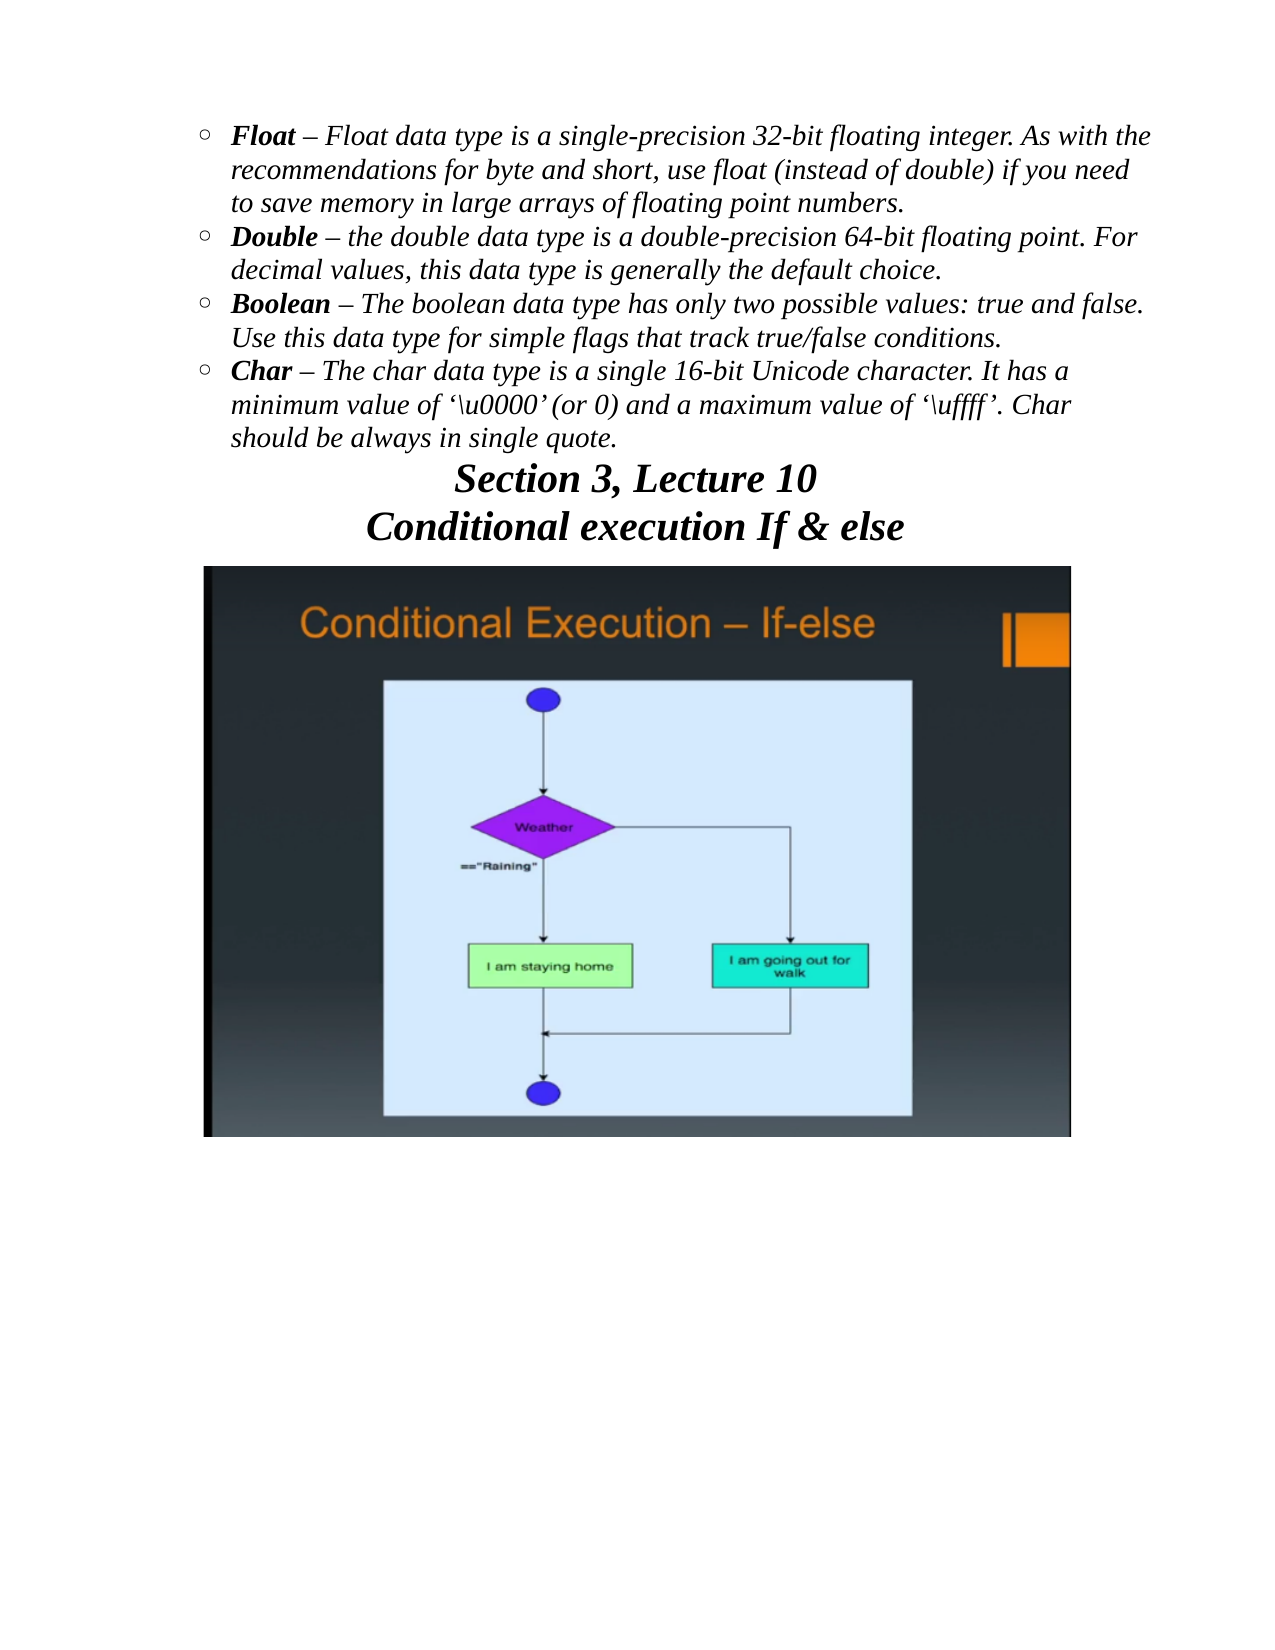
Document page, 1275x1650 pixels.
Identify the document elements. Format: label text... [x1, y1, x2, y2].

text Section 3, Lecture 10 [118, 454, 1157, 502]
list Char – The char data type is a single 16-bit Unicode character. It has a minimum value of ‘\u0000’ (or 0) and a maximum value of ‘\uffff’. Char should be always in single quote. [193, 353, 1157, 454]
list Boolean – The boolean data type has only two possible values: true and false. Use this data type for simple flags that track true/false conditions. [193, 286, 1157, 353]
list Float – Float data type is a single-precision 32-bit floating integer. As with the recommendations for byte and short, use float (instead of double) if you need to save memory in large arrays of floating point numbers. [193, 118, 1157, 219]
list Double – the double data type is a double-precision 64-bit floating point. For decimal values, this data type is generally the default choice. [193, 219, 1157, 286]
picture [203, 566, 1072, 1137]
text Conditional execution If & else [118, 502, 1157, 550]
